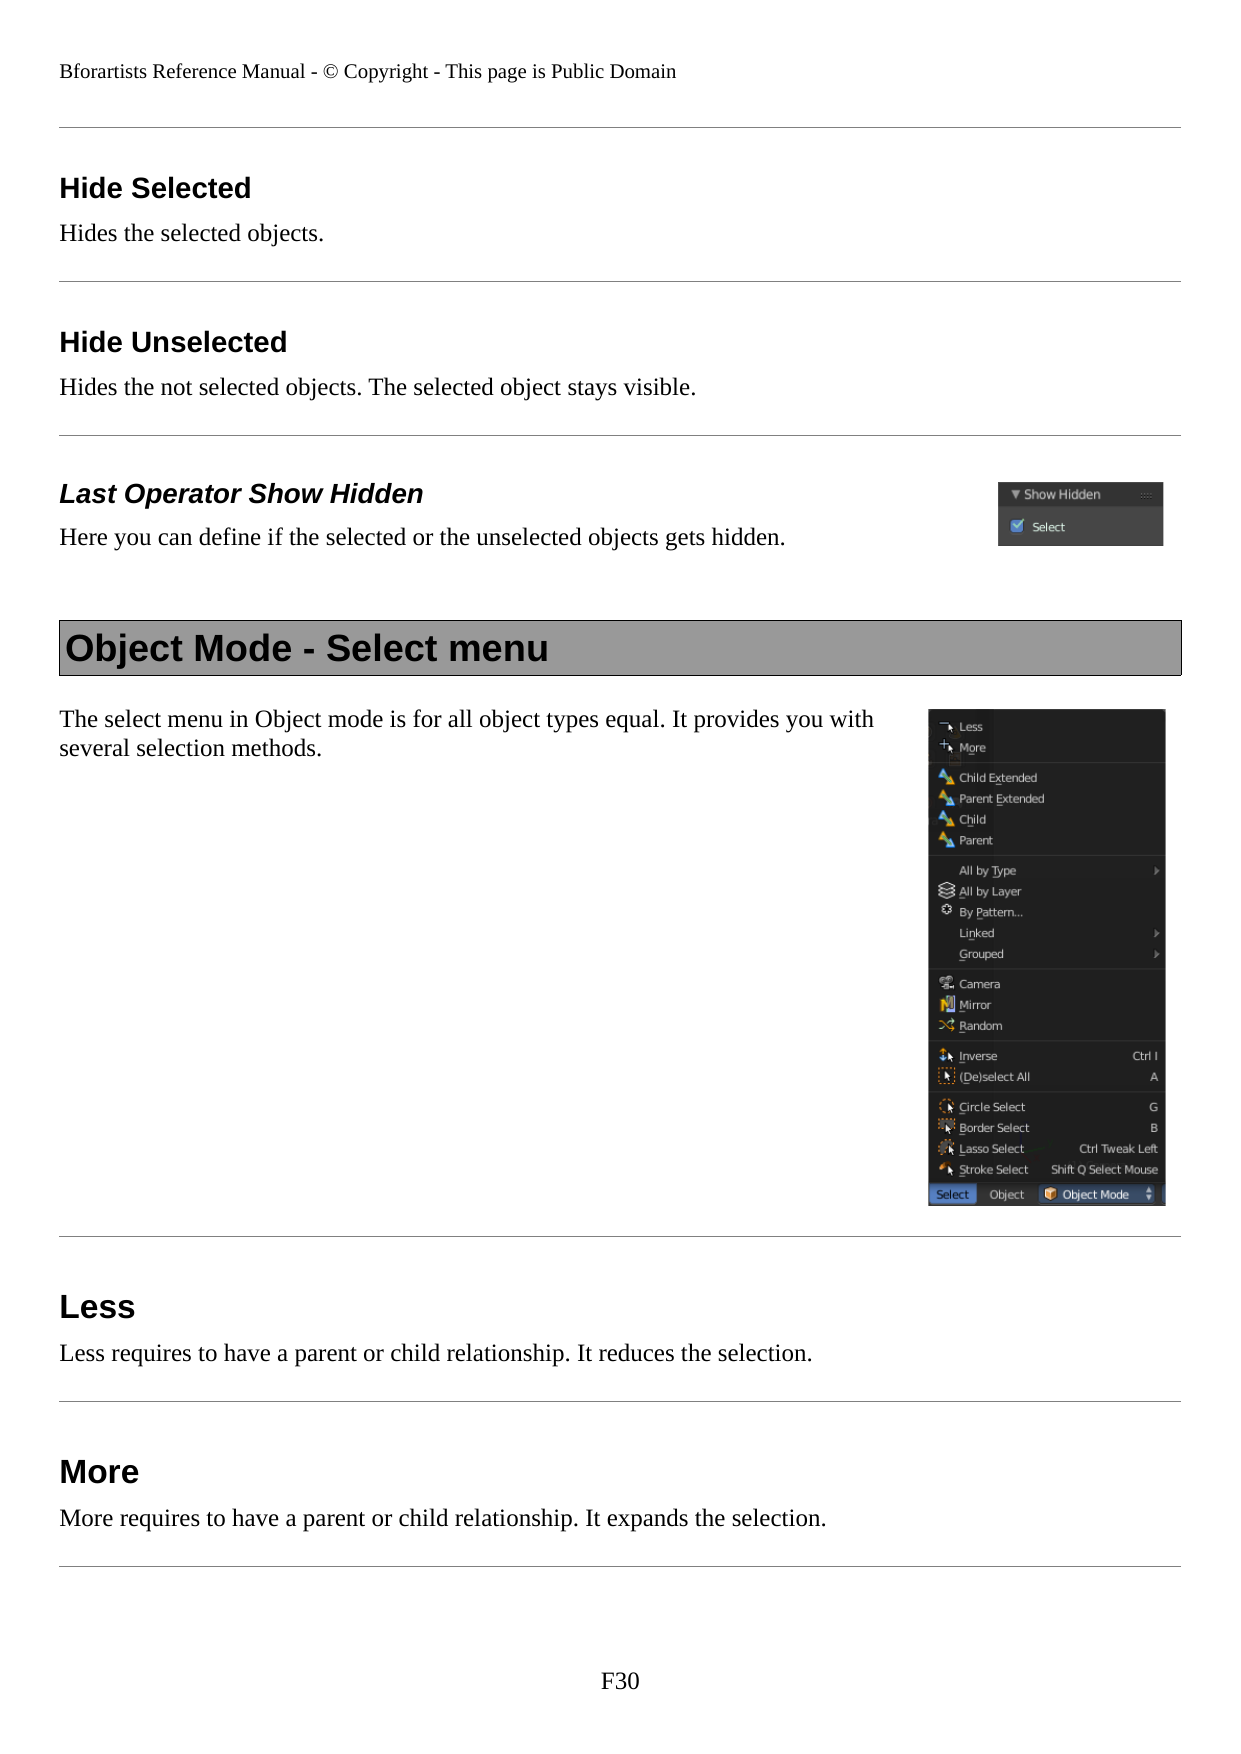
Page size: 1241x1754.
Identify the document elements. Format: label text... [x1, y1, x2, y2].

text Here you can define if the selected or the unselected objects gets hidden. [59, 522, 1181, 551]
text The select menu in Object mode is for all object types equal. It provides you with several selection methods. [59, 704, 1181, 761]
text Hides the selected objects. [59, 218, 1181, 246]
subtitle Last Operator Show Hidden [59, 477, 1181, 509]
text Hides the not selected objects. The selected object stays visible. [59, 372, 1181, 400]
subtitle Hide Unselected [59, 325, 1181, 359]
subtitle More [59, 1452, 1181, 1490]
subtitle Less [59, 1286, 1181, 1325]
text Less requires to have a parent or child relationship. It reduces the selection. [59, 1338, 1181, 1366]
text More requires to have a parent or child relationship. It expands the selection. [59, 1503, 1181, 1532]
table_header Object Mode - Select menu [60, 621, 1181, 675]
picture [998, 482, 1164, 546]
picture [928, 709, 1166, 1206]
subtitle Hide Selected [59, 171, 1181, 205]
